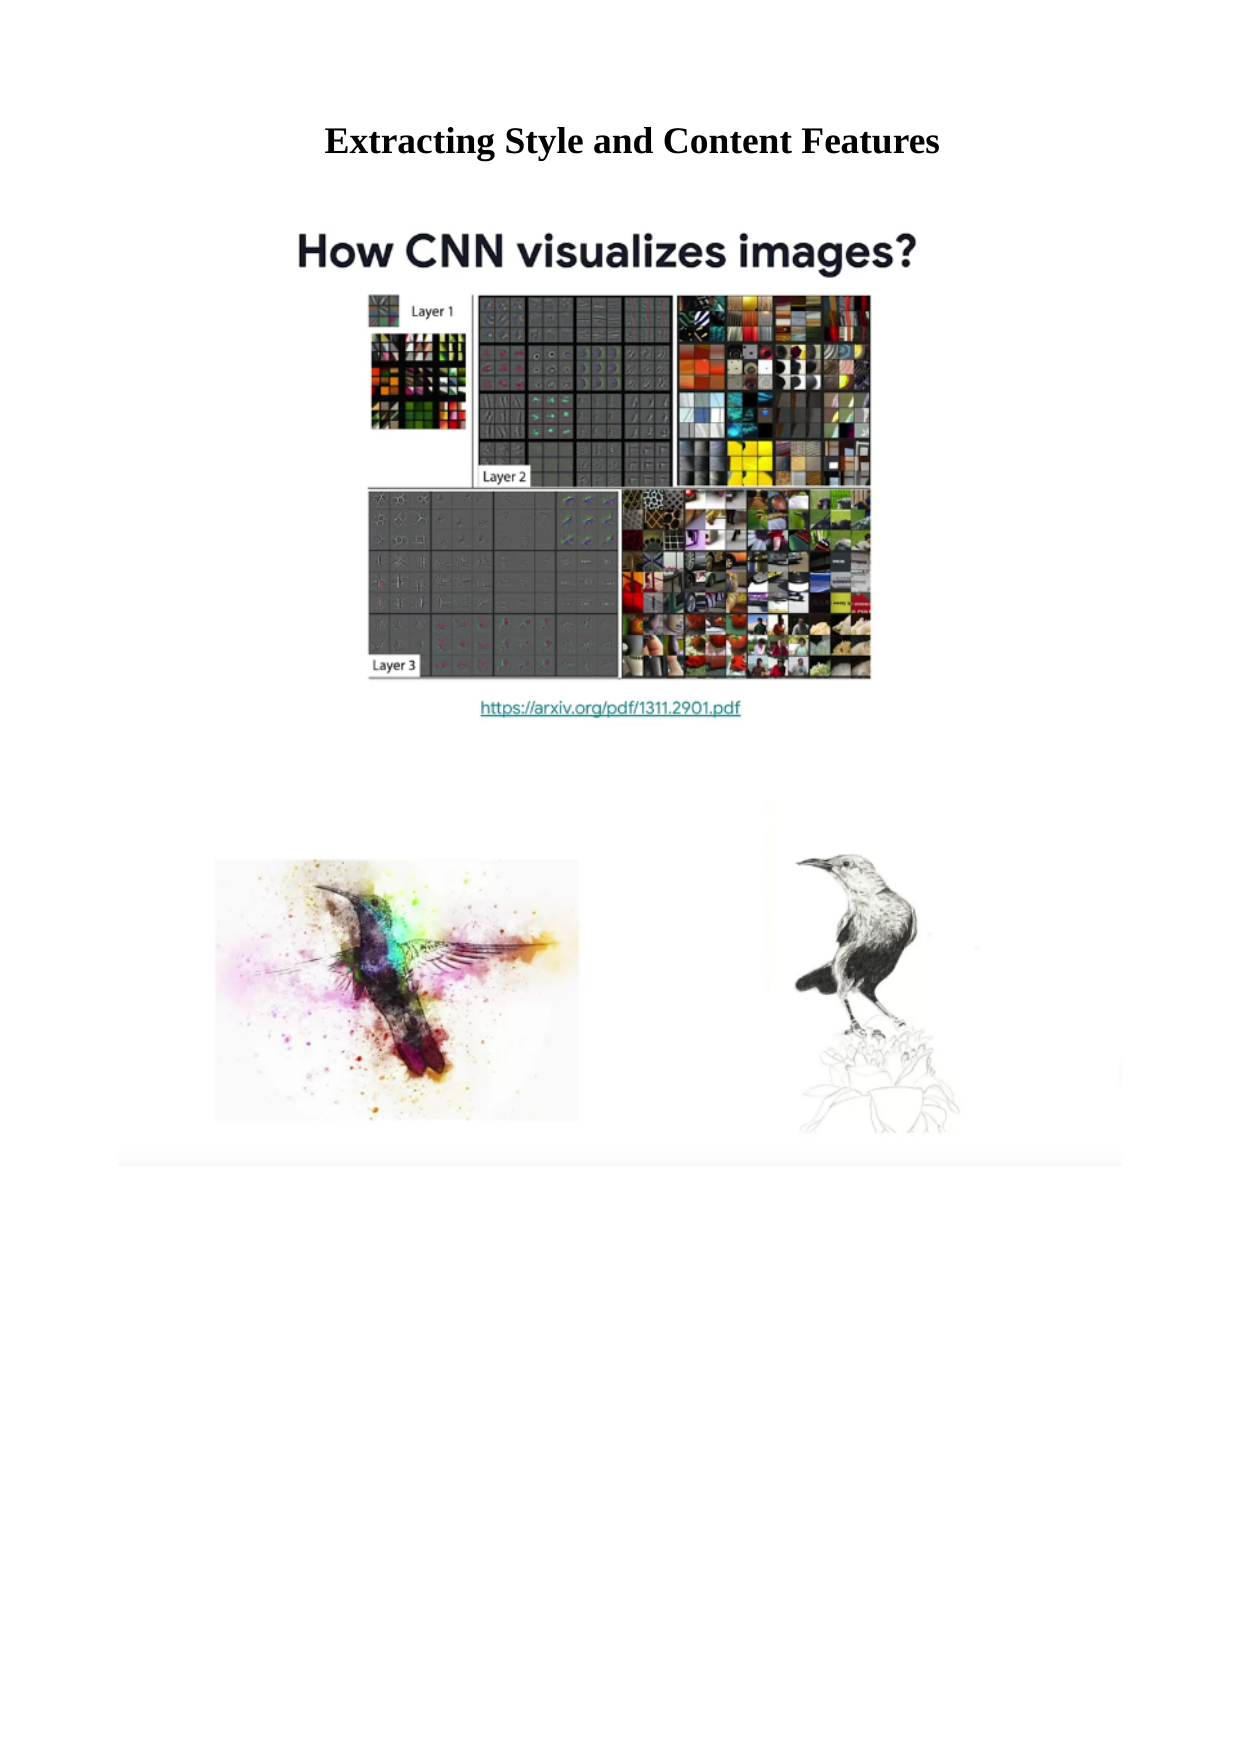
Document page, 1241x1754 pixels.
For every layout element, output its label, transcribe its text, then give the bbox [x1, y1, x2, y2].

picture [118, 784, 1123, 1166]
picture [118, 221, 1123, 728]
subtitle Extracting Style and Content Features [118, 118, 1122, 161]
